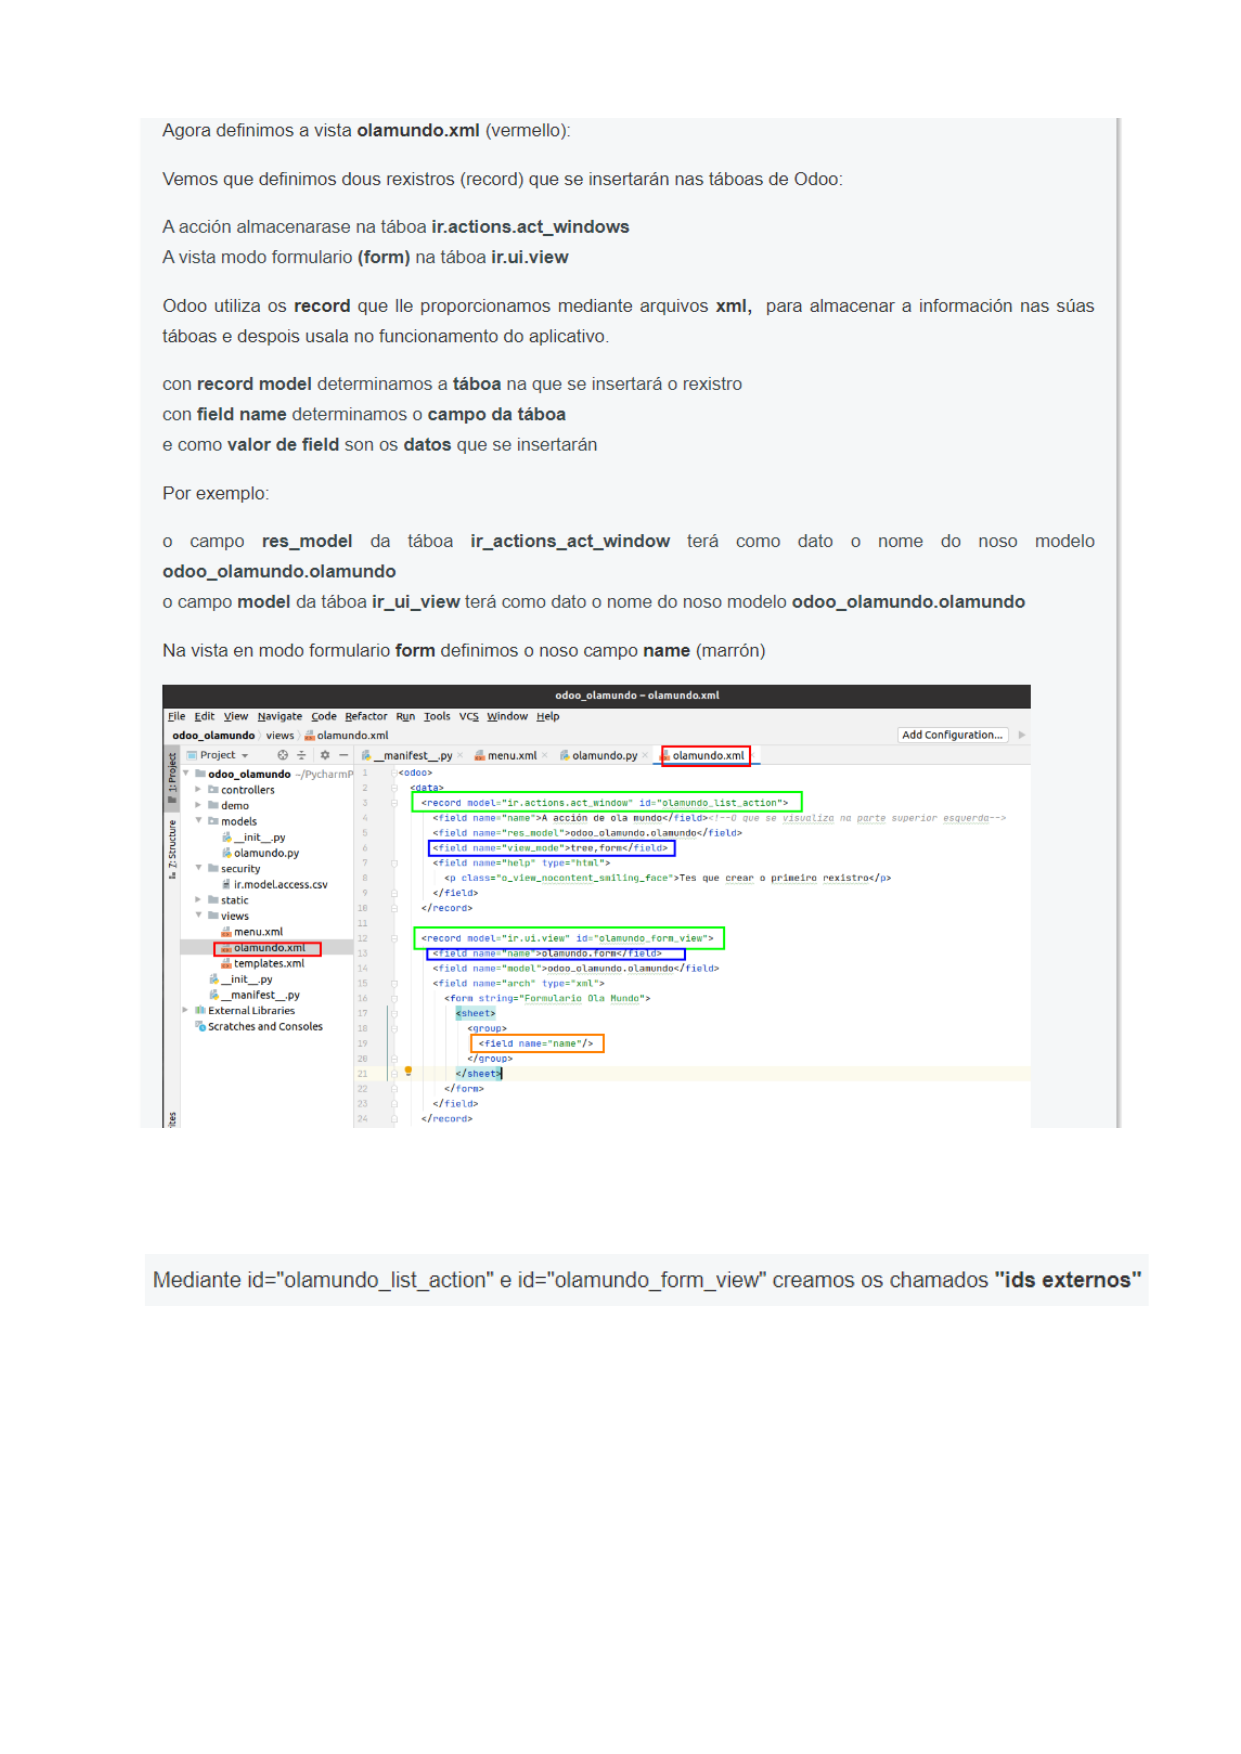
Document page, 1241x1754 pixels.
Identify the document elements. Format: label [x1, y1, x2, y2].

picture [118, 118, 1123, 1128]
picture [144, 1254, 1149, 1306]
